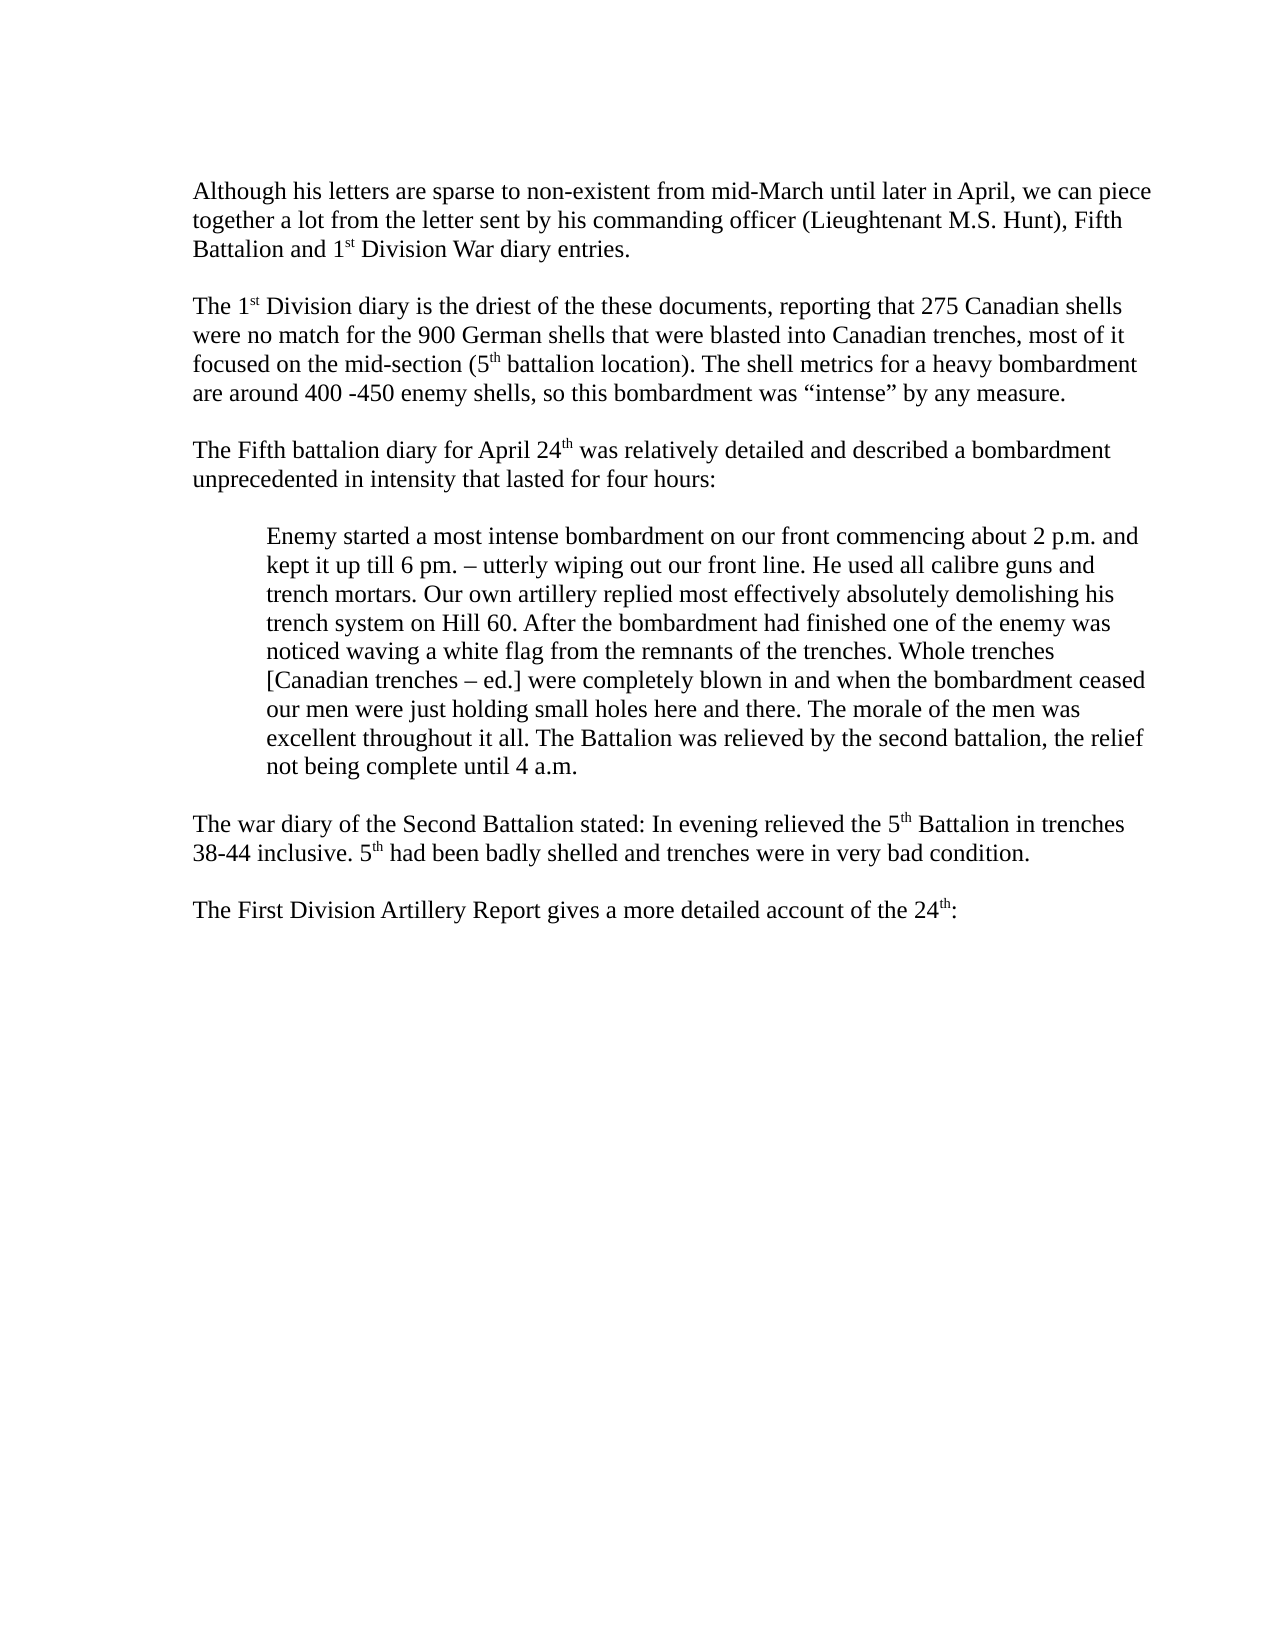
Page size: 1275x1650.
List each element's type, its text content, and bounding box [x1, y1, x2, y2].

text The First Division Artillery Report gives a more detailed account of the 24th: [192, 895, 1158, 924]
text The 1st Division diary is the driest of the these documents, reporting that 275 Canadian shells were no match for the 900 German shells that were blasted into Canadian trenches, most of it focused on the mid-section (5th battalion location). The shell metrics for a heavy bombardment are around 400 -450 enemy shells, so this bombardment was “intense” by any measure. [192, 291, 1158, 406]
text Although his letters are sparse to non-existent from mid-March until later in April, we can piece together a lot from the letter sent by his commanding officer (Lieughtenant M.S. Hunt), Fifth Battalion and 1st Division War diary entries. [192, 176, 1158, 263]
text The war diary of the Second Battalion stated: In evening relieved the 5th Battalion in trenches 38-44 inclusive. 5th had been badly shelled and trenches were in very bad condition. [192, 809, 1158, 866]
text Enemy started a most intense bombardment on our front commencing about 2 p.m. and kept it up till 6 pm. – utterly wiping out our front line. He used all calibre guns and trench mortars. Our own artillery replied most effectively absolutely demolishing his trench system on Hill 60. After the bombardment had finished one of the enemy was noticed waving a white flag from the remnants of the trenches. Whole trenches [Canadian trenches – ed.] were completely blown in and when the bombardment ceased our men were just holding small holes here and there. The morale of the men was excellent throughout it all. The Battalion was relieved by the second battalion, the relief not being complete until 4 a.m. [266, 521, 1158, 780]
text The Fifth battalion diary for April 24th was relatively detailed and described a bombardment unprecedented in intensity that lasted for four hours: [192, 435, 1158, 493]
